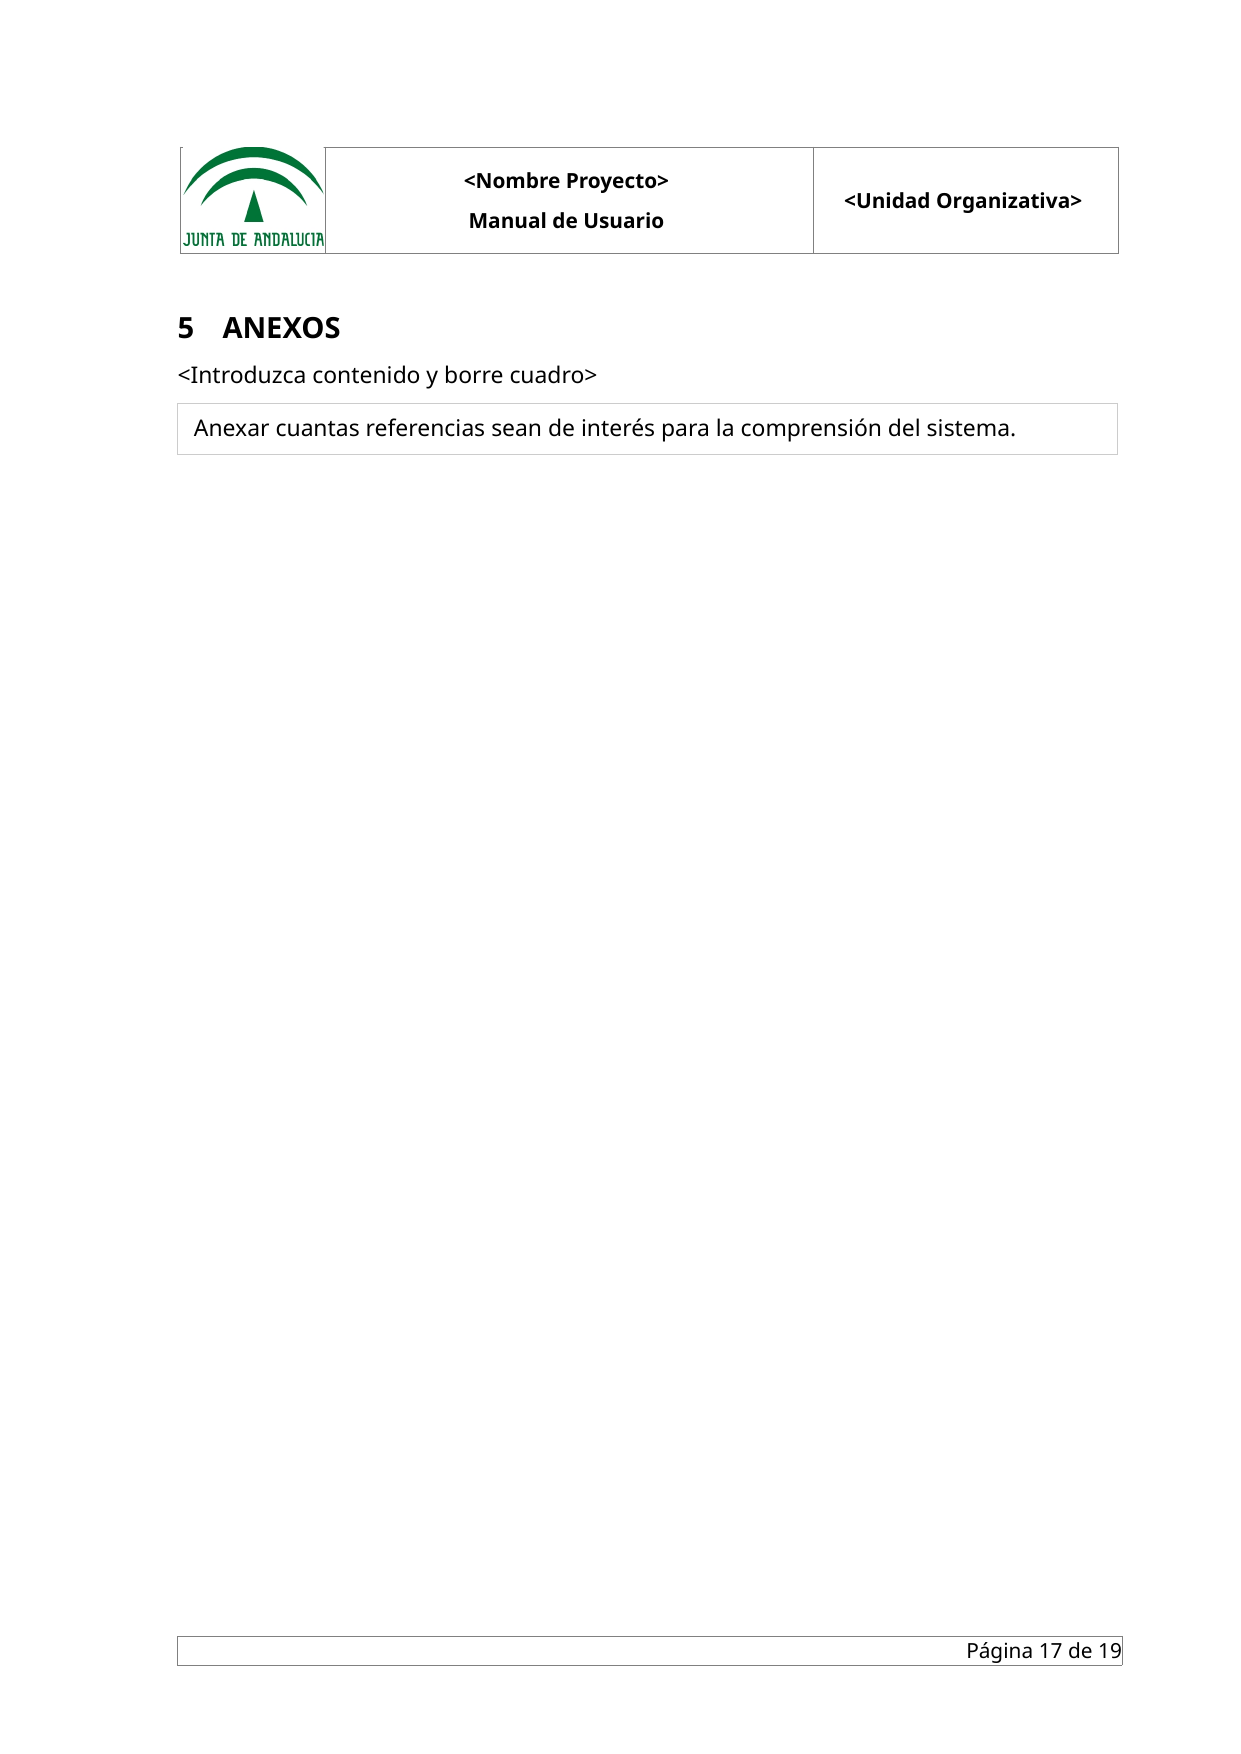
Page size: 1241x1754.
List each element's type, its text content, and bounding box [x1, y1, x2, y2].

text Anexar cuantas referencias sean de interés para la comprensión del sistema. [194, 412, 1101, 443]
text <Introduzca contenido y borre cuadro> [177, 359, 1122, 390]
subtitle ANEXOS [177, 307, 1122, 347]
